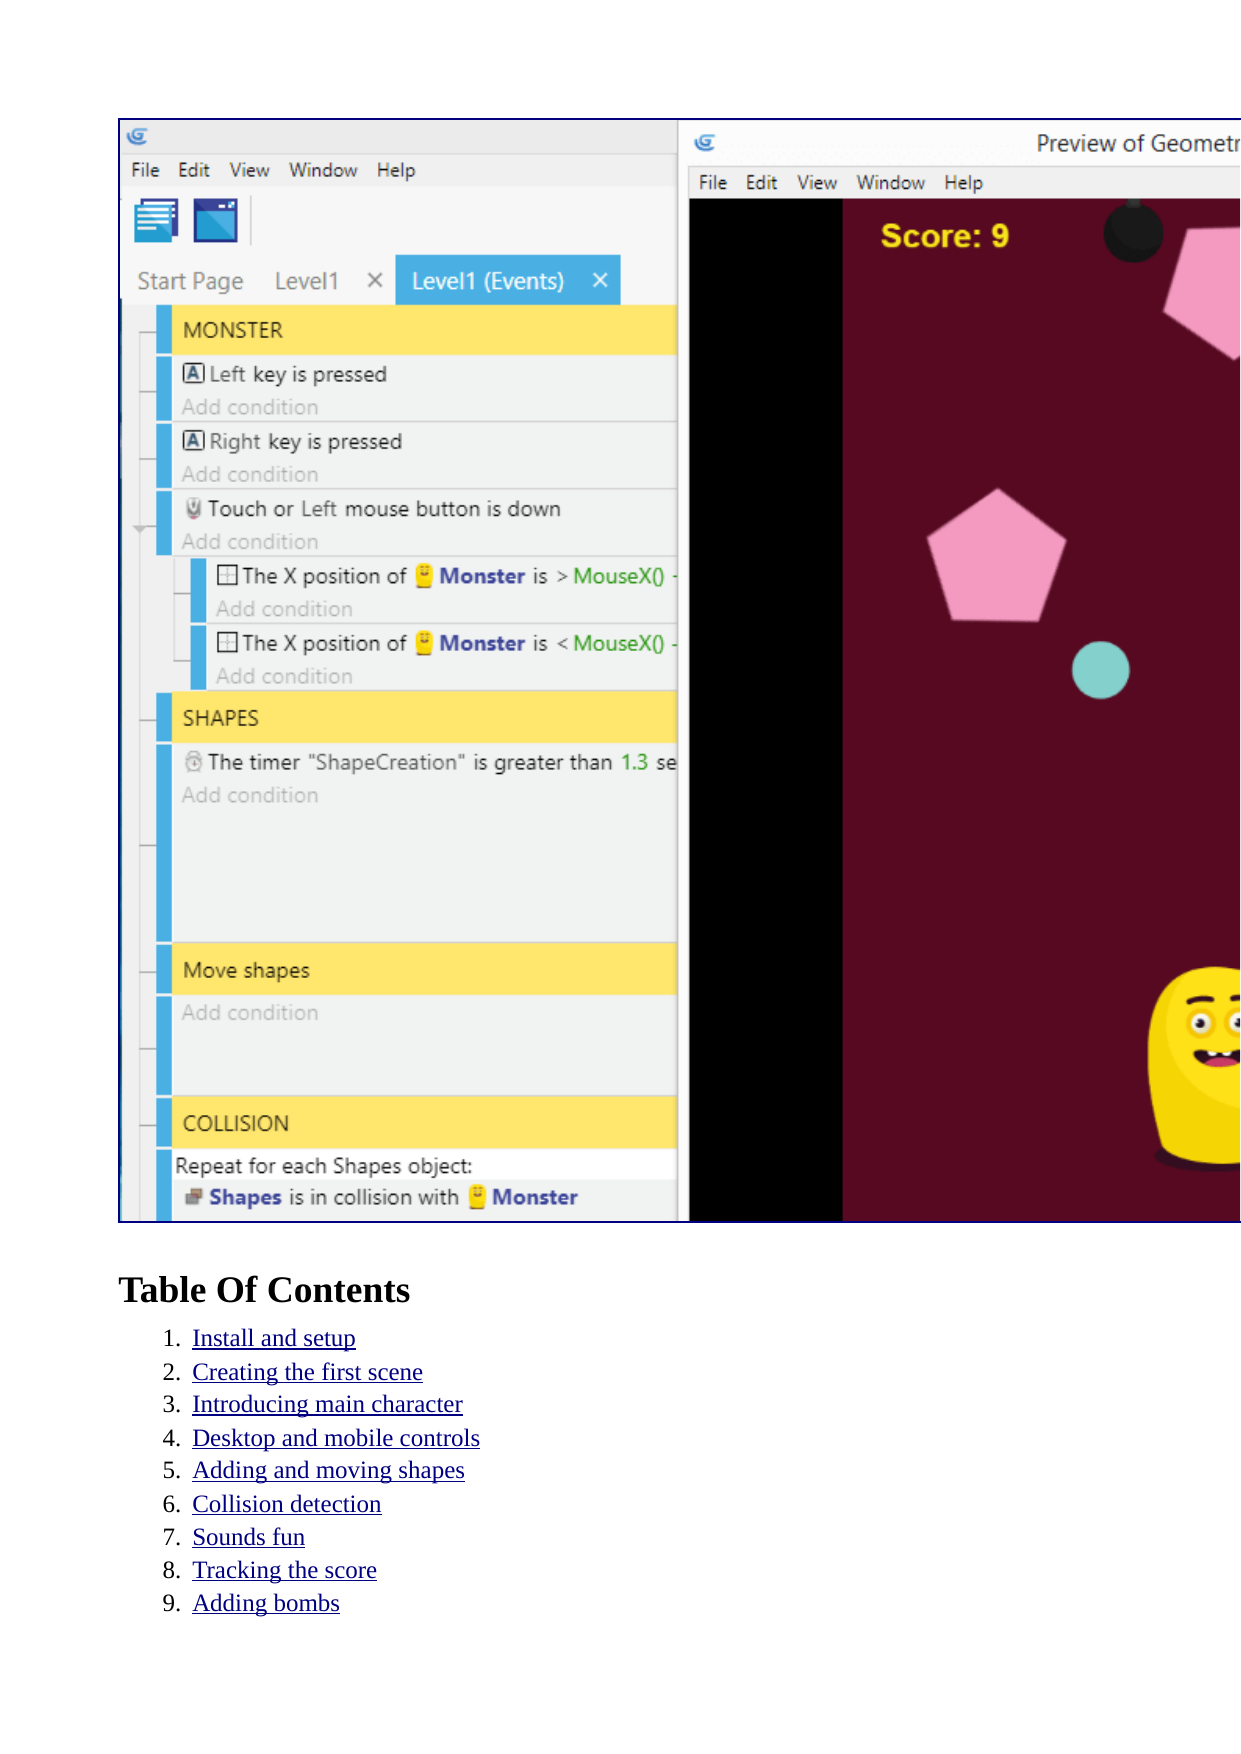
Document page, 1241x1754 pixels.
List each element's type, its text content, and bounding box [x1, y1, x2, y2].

list Desktop and mobile controls [162, 1423, 1122, 1451]
list Creating the first scene [162, 1357, 1122, 1385]
list Introducing main character [162, 1389, 1122, 1418]
list Install and setup [162, 1323, 1122, 1352]
picture [120, 120, 1241, 1221]
list Adding bombs [162, 1588, 1122, 1616]
subtitle Table Of Contents [118, 1268, 1122, 1311]
list Adding and moving shapes [162, 1456, 1122, 1484]
list Tracking the score [162, 1555, 1122, 1583]
list Sounds fun [162, 1522, 1122, 1550]
list Collision detection [162, 1489, 1122, 1517]
